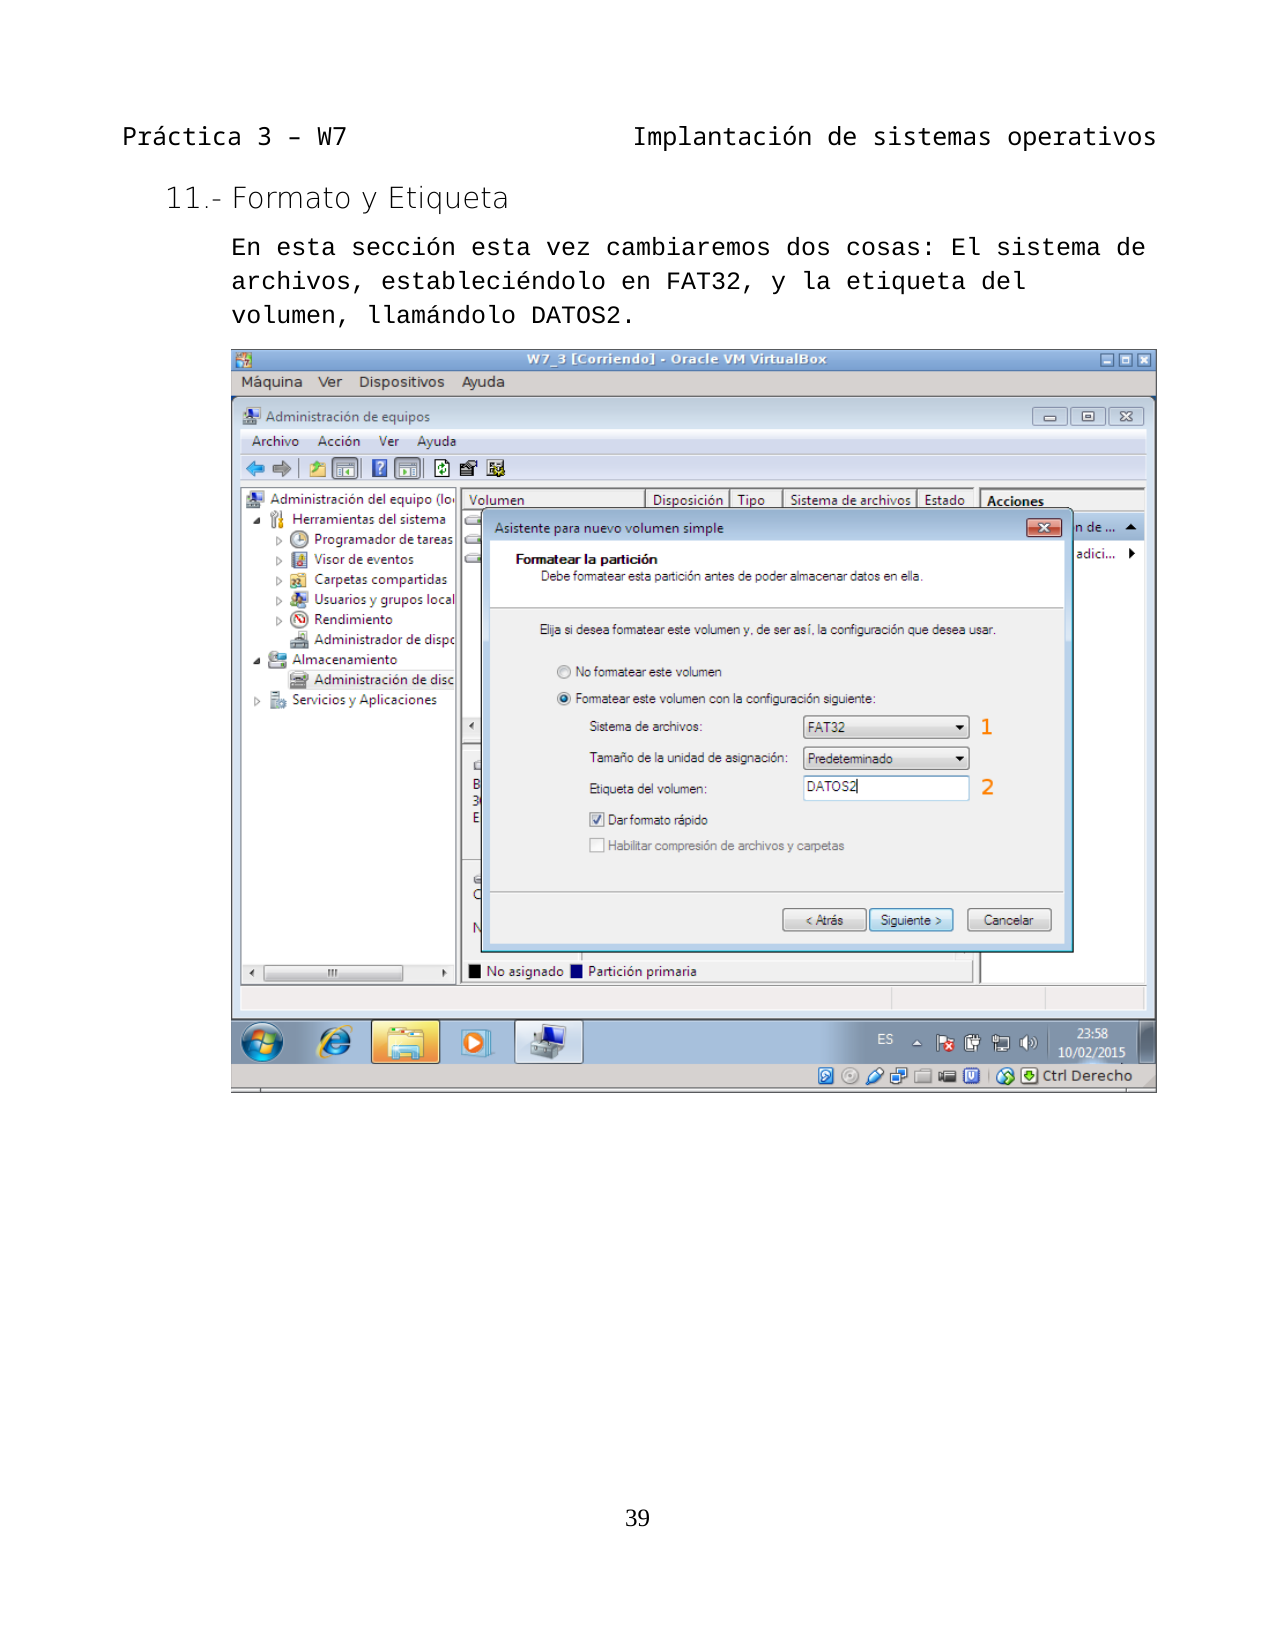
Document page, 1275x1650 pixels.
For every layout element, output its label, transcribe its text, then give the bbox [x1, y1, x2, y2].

list Formato y Etiqueta [156, 182, 1157, 216]
text En esta sección esta vez cambiaremos dos cosas: El sistema de archivos, estableciéndolo en FAT32, y la etiqueta del volumen, llamándolo DATOS2. [231, 235, 1157, 331]
picture [231, 349, 1157, 1093]
